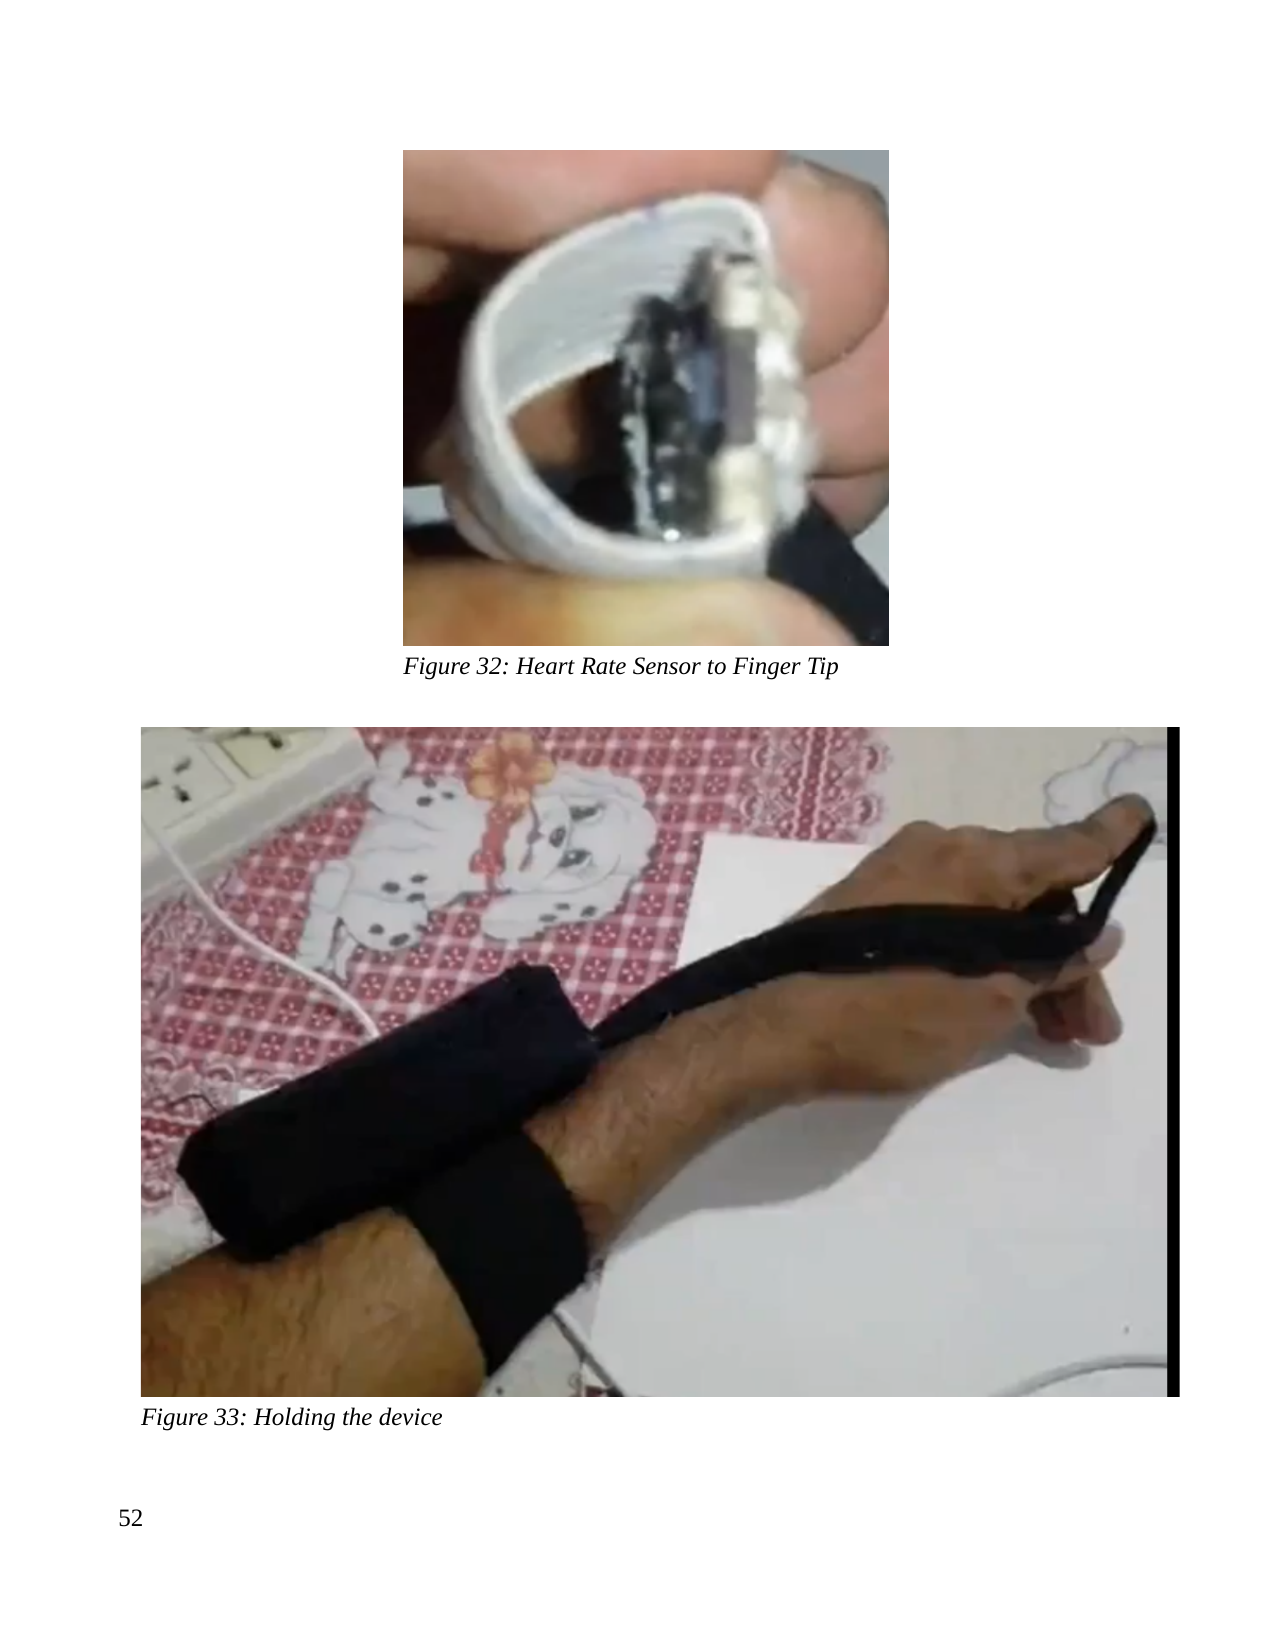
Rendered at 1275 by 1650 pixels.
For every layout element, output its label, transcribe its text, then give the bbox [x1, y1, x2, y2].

picture [403, 150, 889, 646]
text Figure 33: Holding the device [141, 1397, 1179, 1431]
text Figure 32: Heart Rate Sensor to Finger Tip [403, 646, 889, 680]
picture [140, 727, 1180, 1397]
